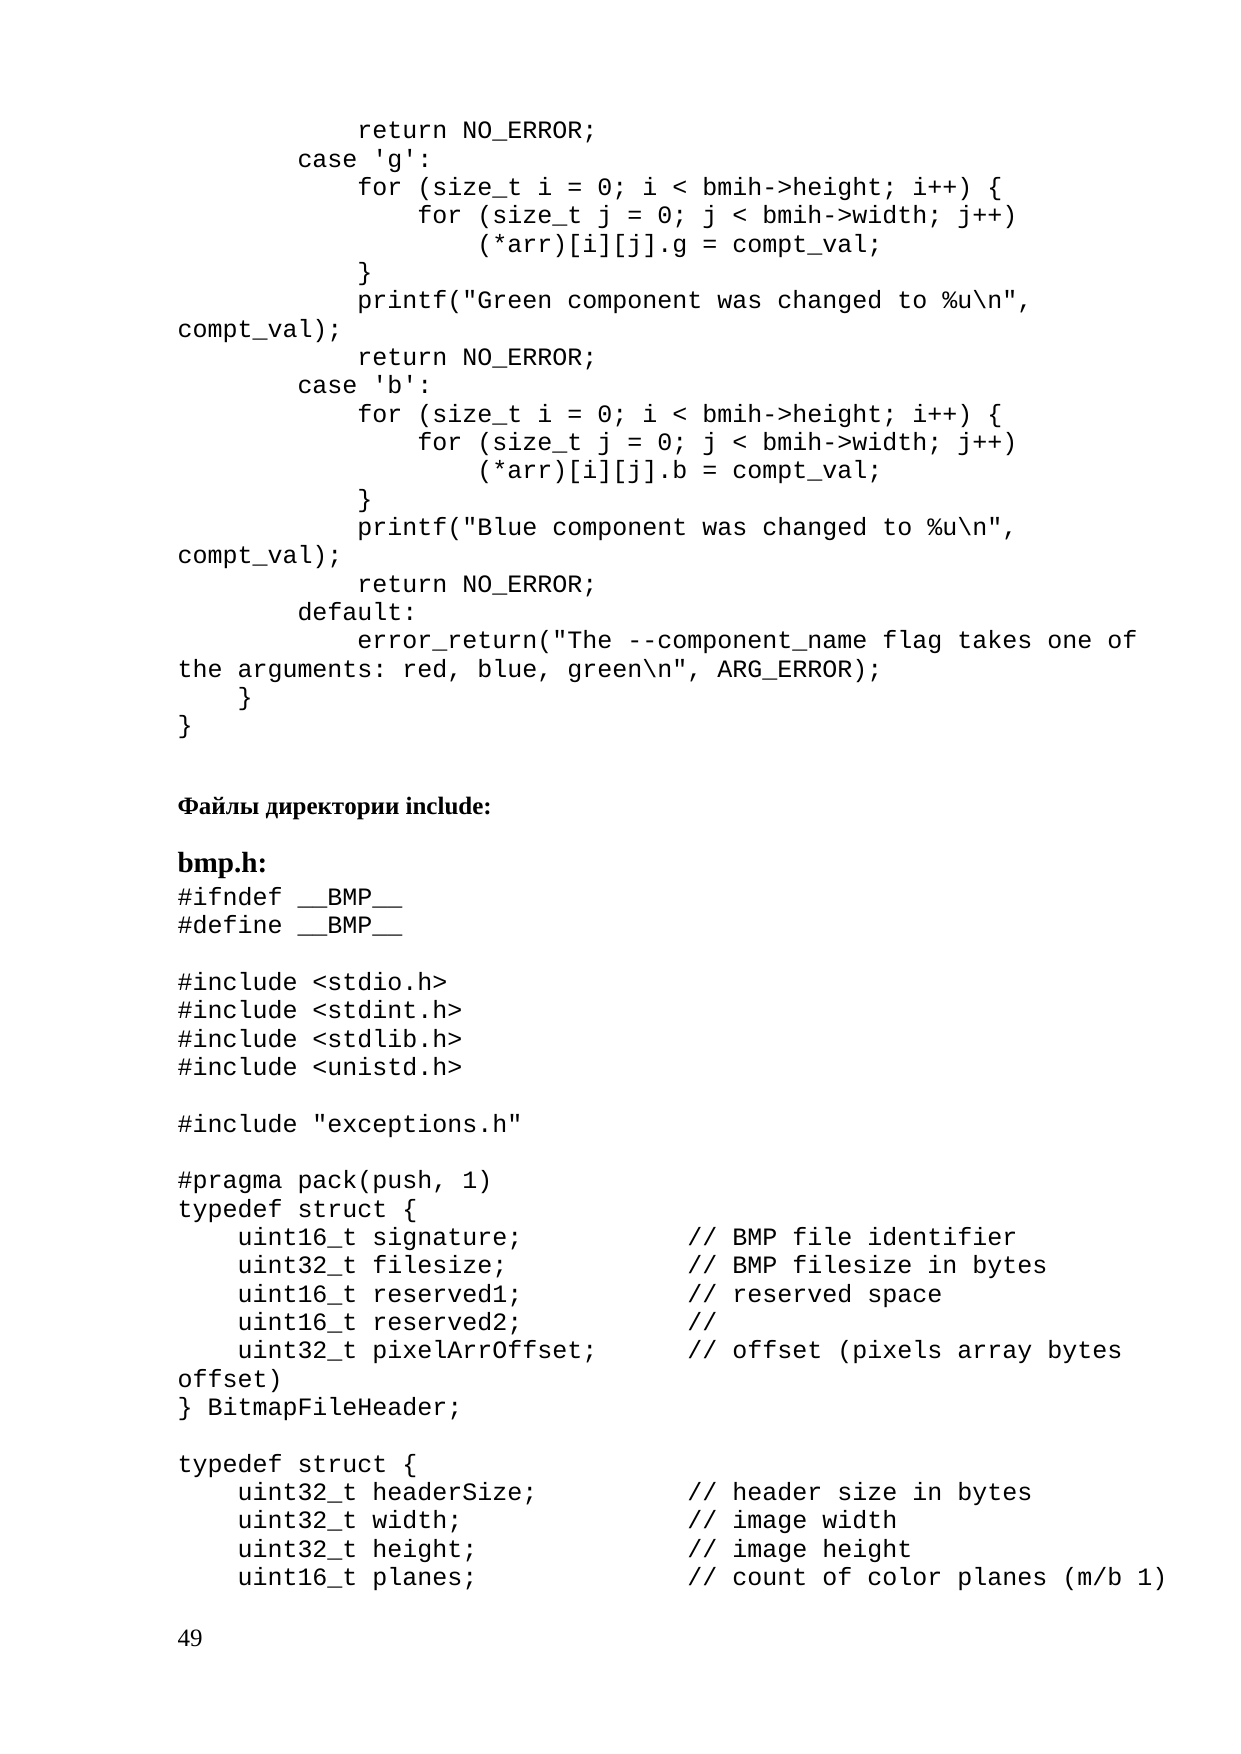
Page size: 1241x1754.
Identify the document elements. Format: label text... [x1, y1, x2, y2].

text #ifndef __BMP__ [177, 884, 1181, 913]
text case 'g': [177, 146, 1181, 175]
text uint32_t pixelArrOffset; // offset (pixels array bytes offset) [177, 1338, 1181, 1394]
text } [177, 713, 1181, 741]
text default: [177, 600, 1181, 628]
text } [177, 486, 1181, 515]
text } BitmapFileHeader; [177, 1394, 1181, 1423]
text #include <stdint.h> [177, 998, 1181, 1026]
text typedef struct { [177, 1196, 1181, 1224]
text (*arr)[i][j].g = compt_val; [177, 231, 1181, 260]
text return NO_ERROR; [177, 118, 1181, 146]
text return NO_ERROR; [177, 345, 1181, 373]
text #pragma pack(push, 1) [177, 1168, 1181, 1196]
text uint32_t filesize; // BMP filesize in bytes [177, 1253, 1181, 1281]
text uint16_t reserved2; // [177, 1309, 1181, 1338]
text #include "exceptions.h" [177, 1111, 1181, 1139]
text uint32_t height; // image height [177, 1536, 1181, 1564]
text printf("Blue component was changed to %u\n", compt_val); [177, 515, 1181, 571]
text #define __BMP__ [177, 913, 1181, 941]
text uint32_t headerSize; // header size in bytes [177, 1479, 1181, 1508]
text (*arr)[i][j].b = compt_val; [177, 458, 1181, 486]
text for (size_t j = 0; j < bmih->width; j++) [177, 203, 1181, 231]
text } [177, 685, 1181, 713]
text } [177, 260, 1181, 288]
text uint16_t planes; // count of color planes (m/b 1) [177, 1564, 1181, 1593]
text for (size_t j = 0; j < bmih->width; j++) [177, 430, 1181, 458]
subtitle bmp.h: [177, 845, 1181, 878]
text for (size_t i = 0; i < bmih->height; i++) { [177, 401, 1181, 430]
text error_return("The --component_name flag takes one of the arguments: red, blue, green\n", ARG_ERROR); [177, 628, 1181, 685]
text case 'b': [177, 373, 1181, 401]
text uint16_t reserved1; // reserved space [177, 1281, 1181, 1309]
text typedef struct { [177, 1451, 1181, 1479]
text #include <stdio.h> [177, 969, 1181, 998]
text for (size_t i = 0; i < bmih->height; i++) { [177, 175, 1181, 203]
text #include <unistd.h> [177, 1054, 1181, 1083]
text printf("Green component was changed to %u\n", compt_val); [177, 288, 1181, 345]
text return NO_ERROR; [177, 571, 1181, 600]
text #include <stdlib.h> [177, 1026, 1181, 1054]
text uint32_t width; // image width [177, 1508, 1181, 1536]
text uint16_t signature; // BMP file identifier [177, 1224, 1181, 1253]
subtitle Файлы директории include: [177, 791, 1181, 820]
